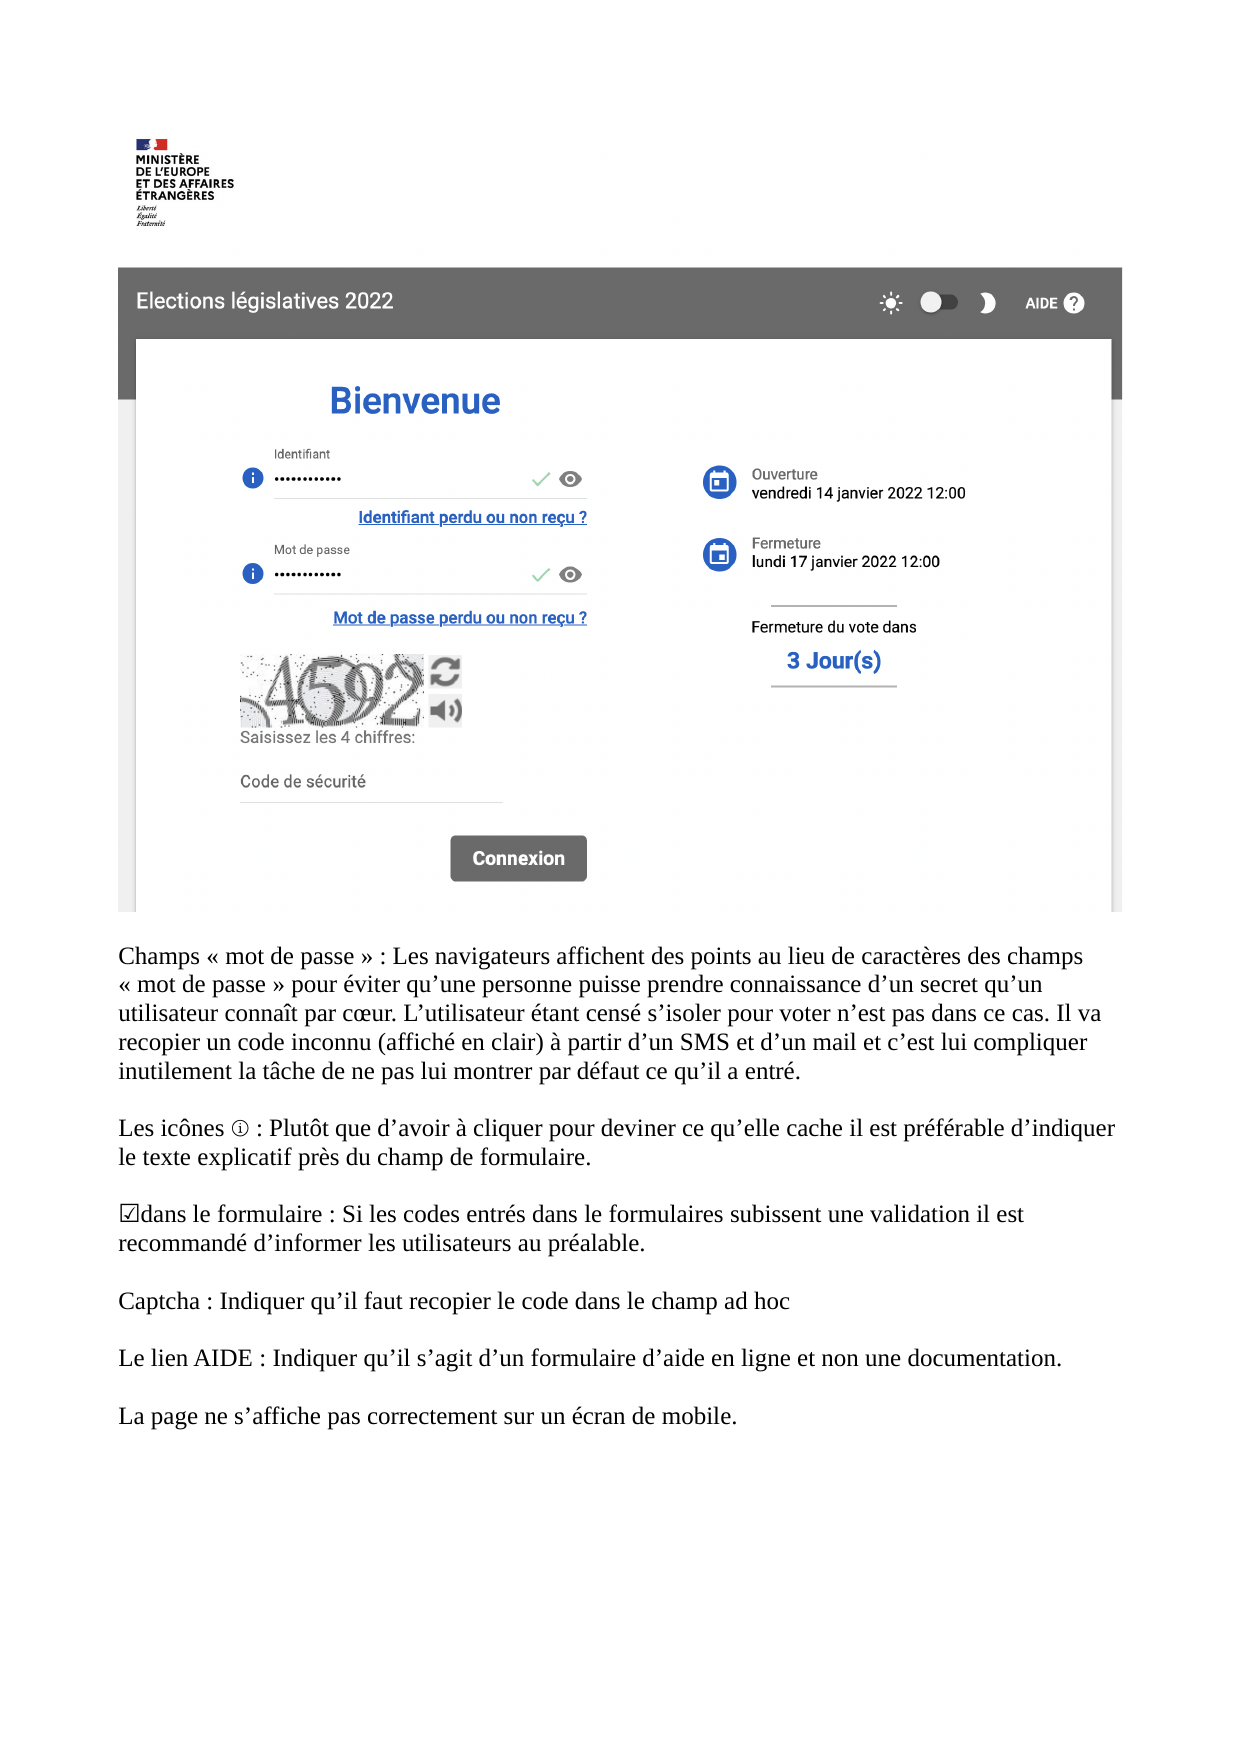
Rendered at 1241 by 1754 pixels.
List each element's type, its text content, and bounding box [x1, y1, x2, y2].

picture [118, 118, 1123, 912]
text Champs « mot de passe » : Les navigateurs affichent des points au lieu de caractères des champs « mot de passe » pour éviter qu’une personne puisse prendre connaissance d’un secret qu’un utilisateur connaît par cœur. L’utilisateur étant censé s’isoler pour voter n’est pas dans ce cas. Il va recopier un code inconnu (affiché en clair) à partir d’un SMS et d’un mail et c’est lui compliquer inutilement la tâche de ne pas lui montrer par défaut ce qu’il a entré. [118, 941, 1122, 1084]
text La page ne s’affiche pas correctement sur un écran de mobile. [118, 1401, 1122, 1429]
text ☑dans le formulaire : Si les codes entrés dans le formulaires subissent une validation il est recommandé d’informer les utilisateurs au préalable. [118, 1199, 1122, 1257]
text Captcha : Indiquer qu’il faut recopier le code dans le champ ad hoc [118, 1286, 1122, 1314]
text Les icônes ⓘ : Plutôt que d’avoir à cliquer pour deviner ce qu’elle cache il est préférable d’indiquer le texte explicatif près du champ de formulaire. [118, 1113, 1122, 1171]
text Le lien AIDE : Indiquer qu’il s’agit d’un formulaire d’aide en ligne et non une documentation. [118, 1343, 1122, 1372]
